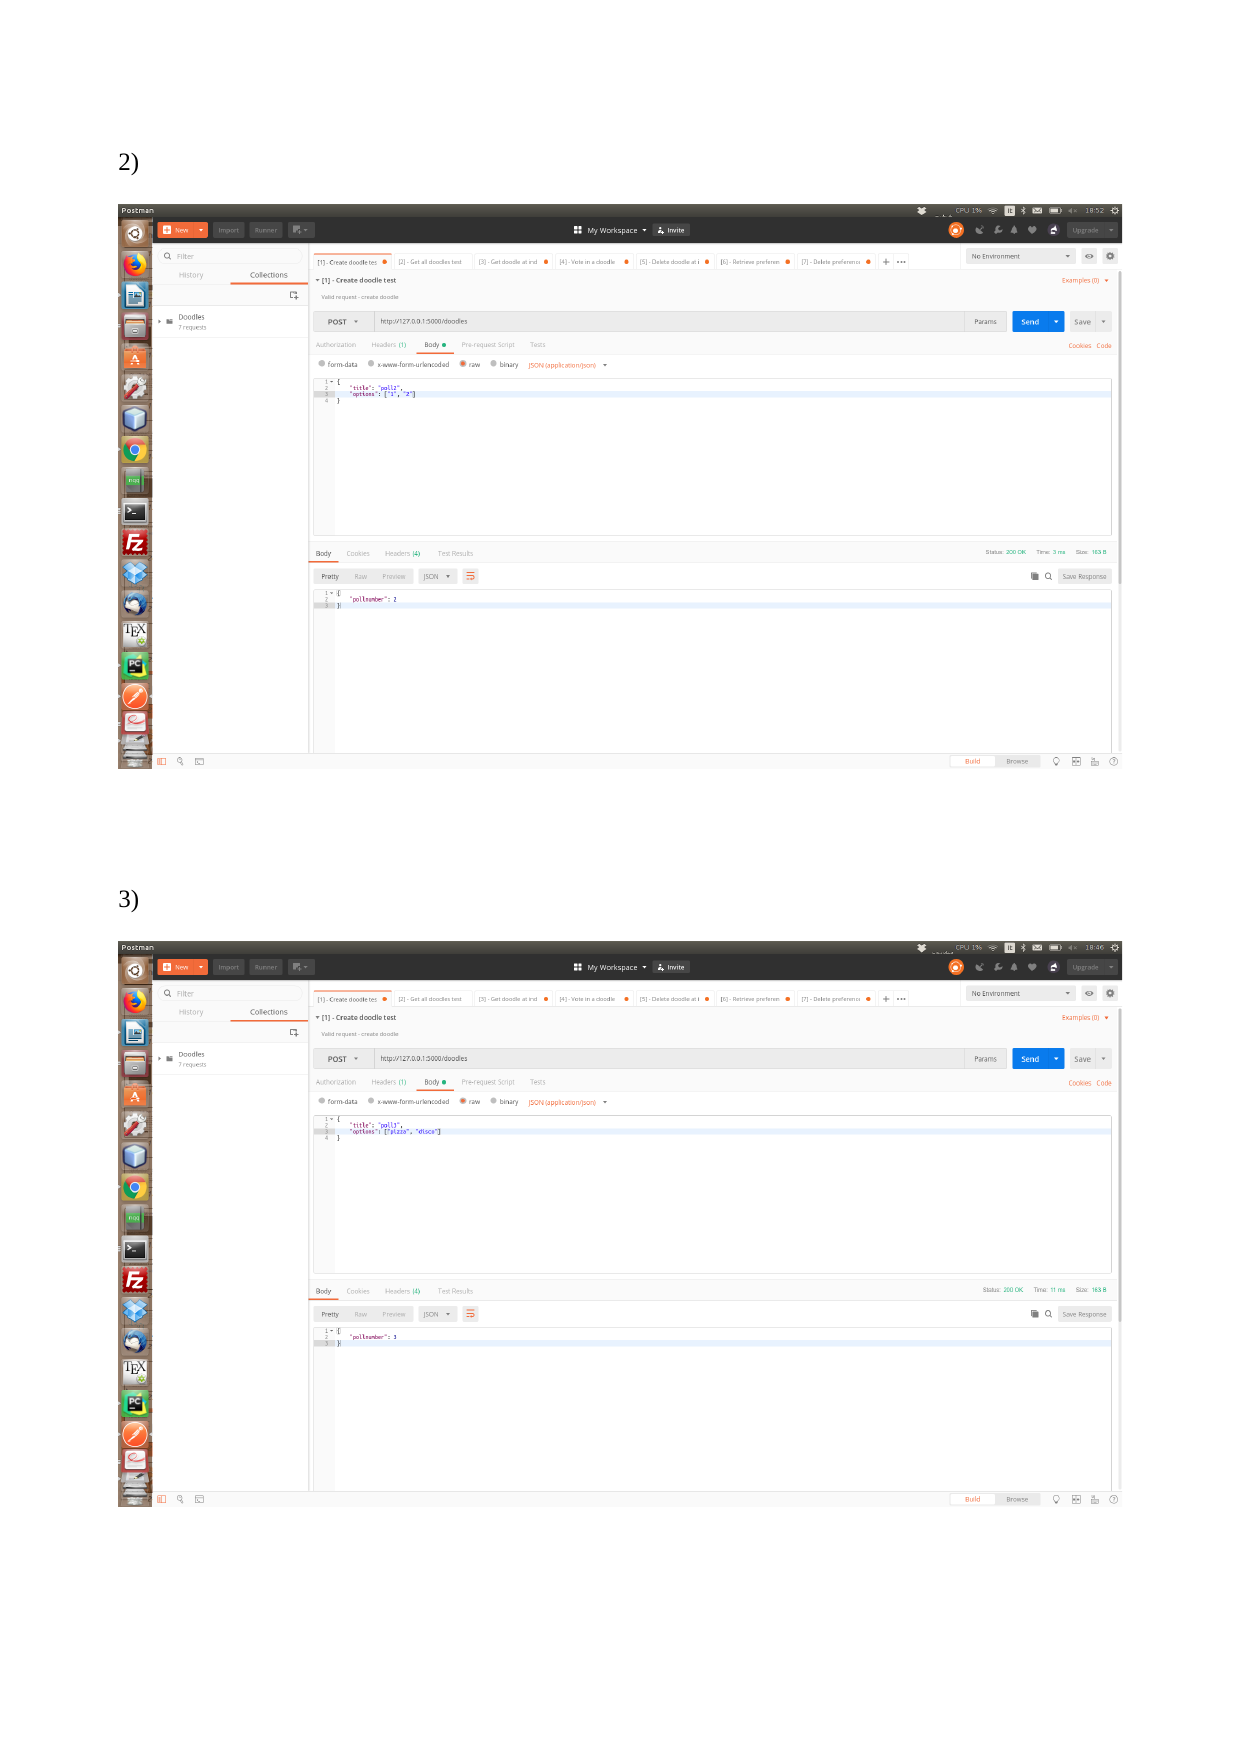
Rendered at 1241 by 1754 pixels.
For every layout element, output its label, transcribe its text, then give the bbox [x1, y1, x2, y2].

text 2) [118, 147, 1122, 176]
picture [118, 204, 1123, 769]
text 3) [118, 884, 1122, 913]
picture [118, 941, 1123, 1507]
